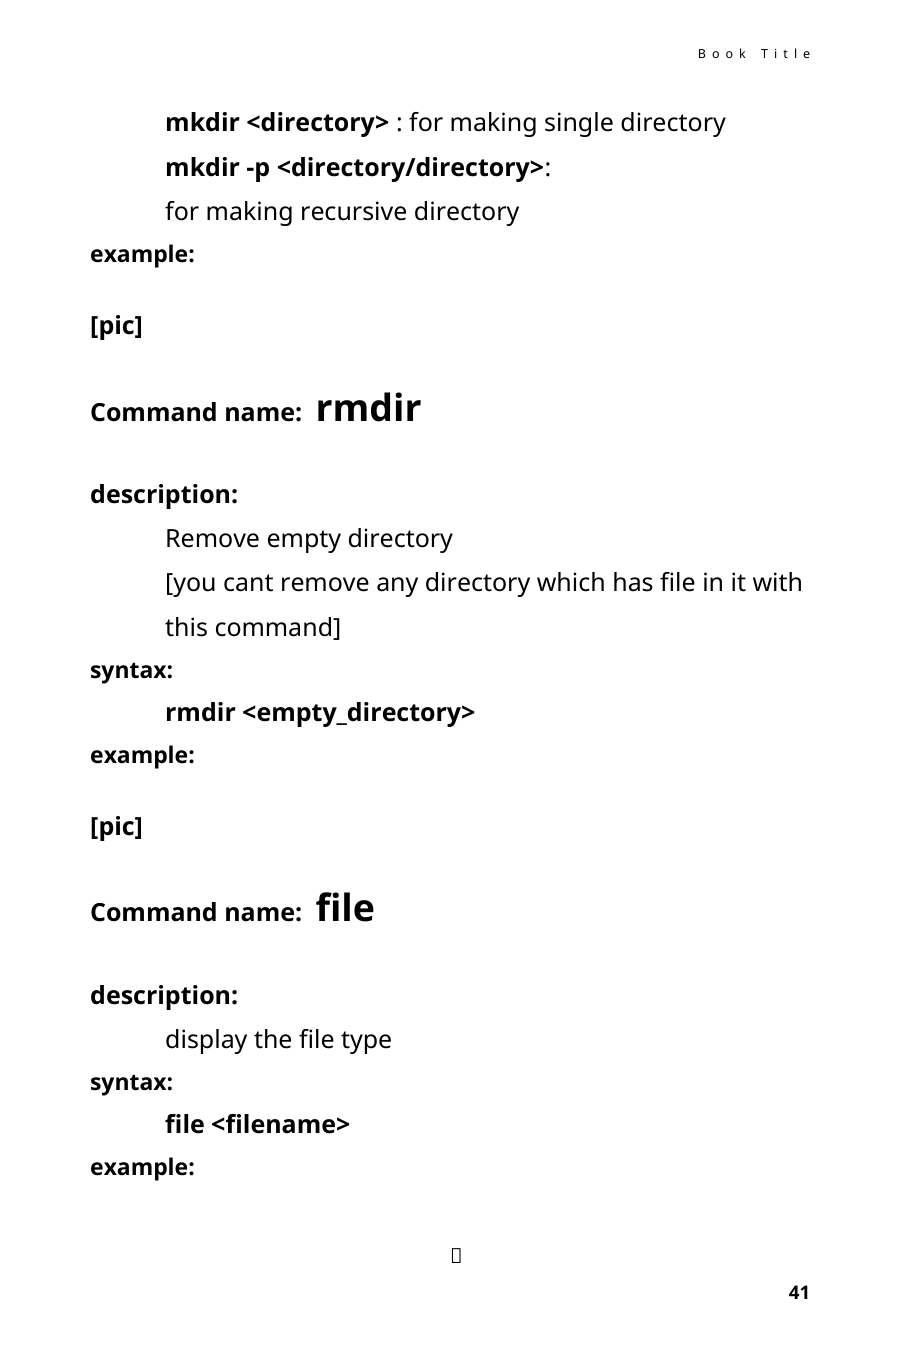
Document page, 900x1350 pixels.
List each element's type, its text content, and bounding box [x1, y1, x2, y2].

text syntax: [90, 1066, 810, 1097]
text mkdir -p <directory/directory>: [90, 149, 810, 183]
text Command name: rmdir [90, 381, 810, 432]
text example: [90, 238, 810, 269]
text display the file type [90, 1022, 810, 1056]
text Command name: file [90, 882, 810, 933]
text example: [90, 1151, 810, 1182]
text [pic] [90, 308, 810, 342]
text description: [90, 477, 810, 511]
text for making recursive directory [90, 193, 810, 228]
text rmdir <empty_directory> [90, 694, 810, 728]
text Remove empty directory [90, 521, 810, 555]
text example: [90, 738, 810, 770]
text mkdir <directory> : for making single directory [90, 105, 810, 139]
text syntax: [90, 654, 810, 685]
text description: [90, 977, 810, 1011]
text [pic] [90, 808, 810, 842]
text [you cant remove any directory which has file in it with this command] [90, 565, 810, 643]
text file <filename> [90, 1106, 810, 1141]
